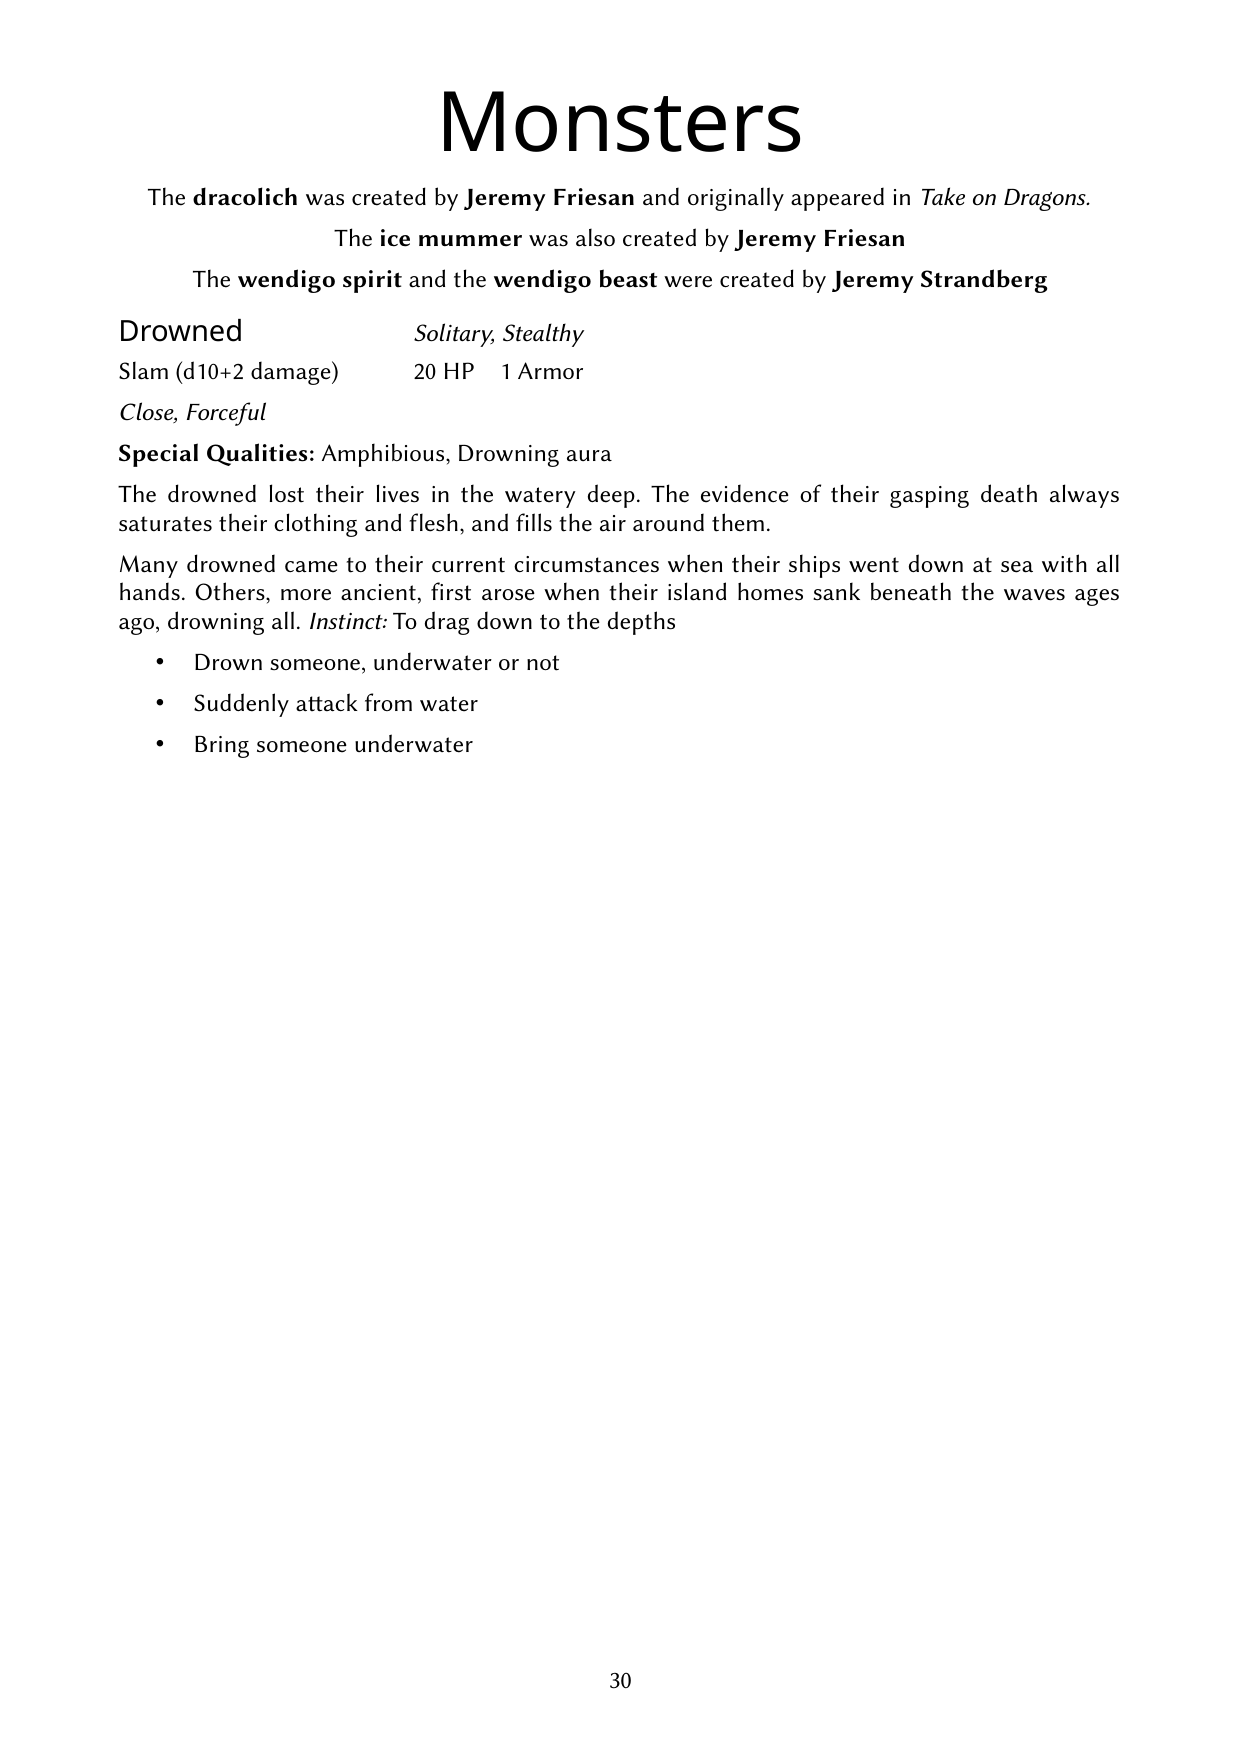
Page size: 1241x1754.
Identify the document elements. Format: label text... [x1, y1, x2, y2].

text The ice mummer was also created by Jeremy Friesan [118, 224, 1122, 253]
list Bring someone underwater [156, 730, 1122, 758]
subtitle Drowned Solitary, Stealthy [118, 310, 1122, 350]
text Many drowned came to their current circumstances when their ships went down at sea with all hands. Others, more ancient, first arose when their island homes sank beneath the waves ages ago, drowning all. Instinct: To drag down to the depths [118, 550, 1122, 635]
text The wendigo spirit and the wendigo beast were created by Jeremy Strandberg [118, 265, 1122, 294]
subtitle Monsters [118, 63, 1122, 176]
text The dracolich was created by Jeremy Friesan and originally appeared in Take on Dragons. [118, 183, 1122, 212]
text The drowned lost their lives in the watery deep. The evidence of their gasping death always saturates their clothing and flesh, and fills the air around them. [118, 480, 1122, 537]
list Drown someone, underwater or not [156, 648, 1122, 676]
list Suddenly attack from water [156, 689, 1122, 717]
text Slam (d10+2 damage) 20 HP 1 Armor [118, 357, 1122, 386]
text Close, Forceful [118, 398, 1122, 427]
text Special Qualities: Amphibious, Drowning aura [118, 439, 1122, 468]
